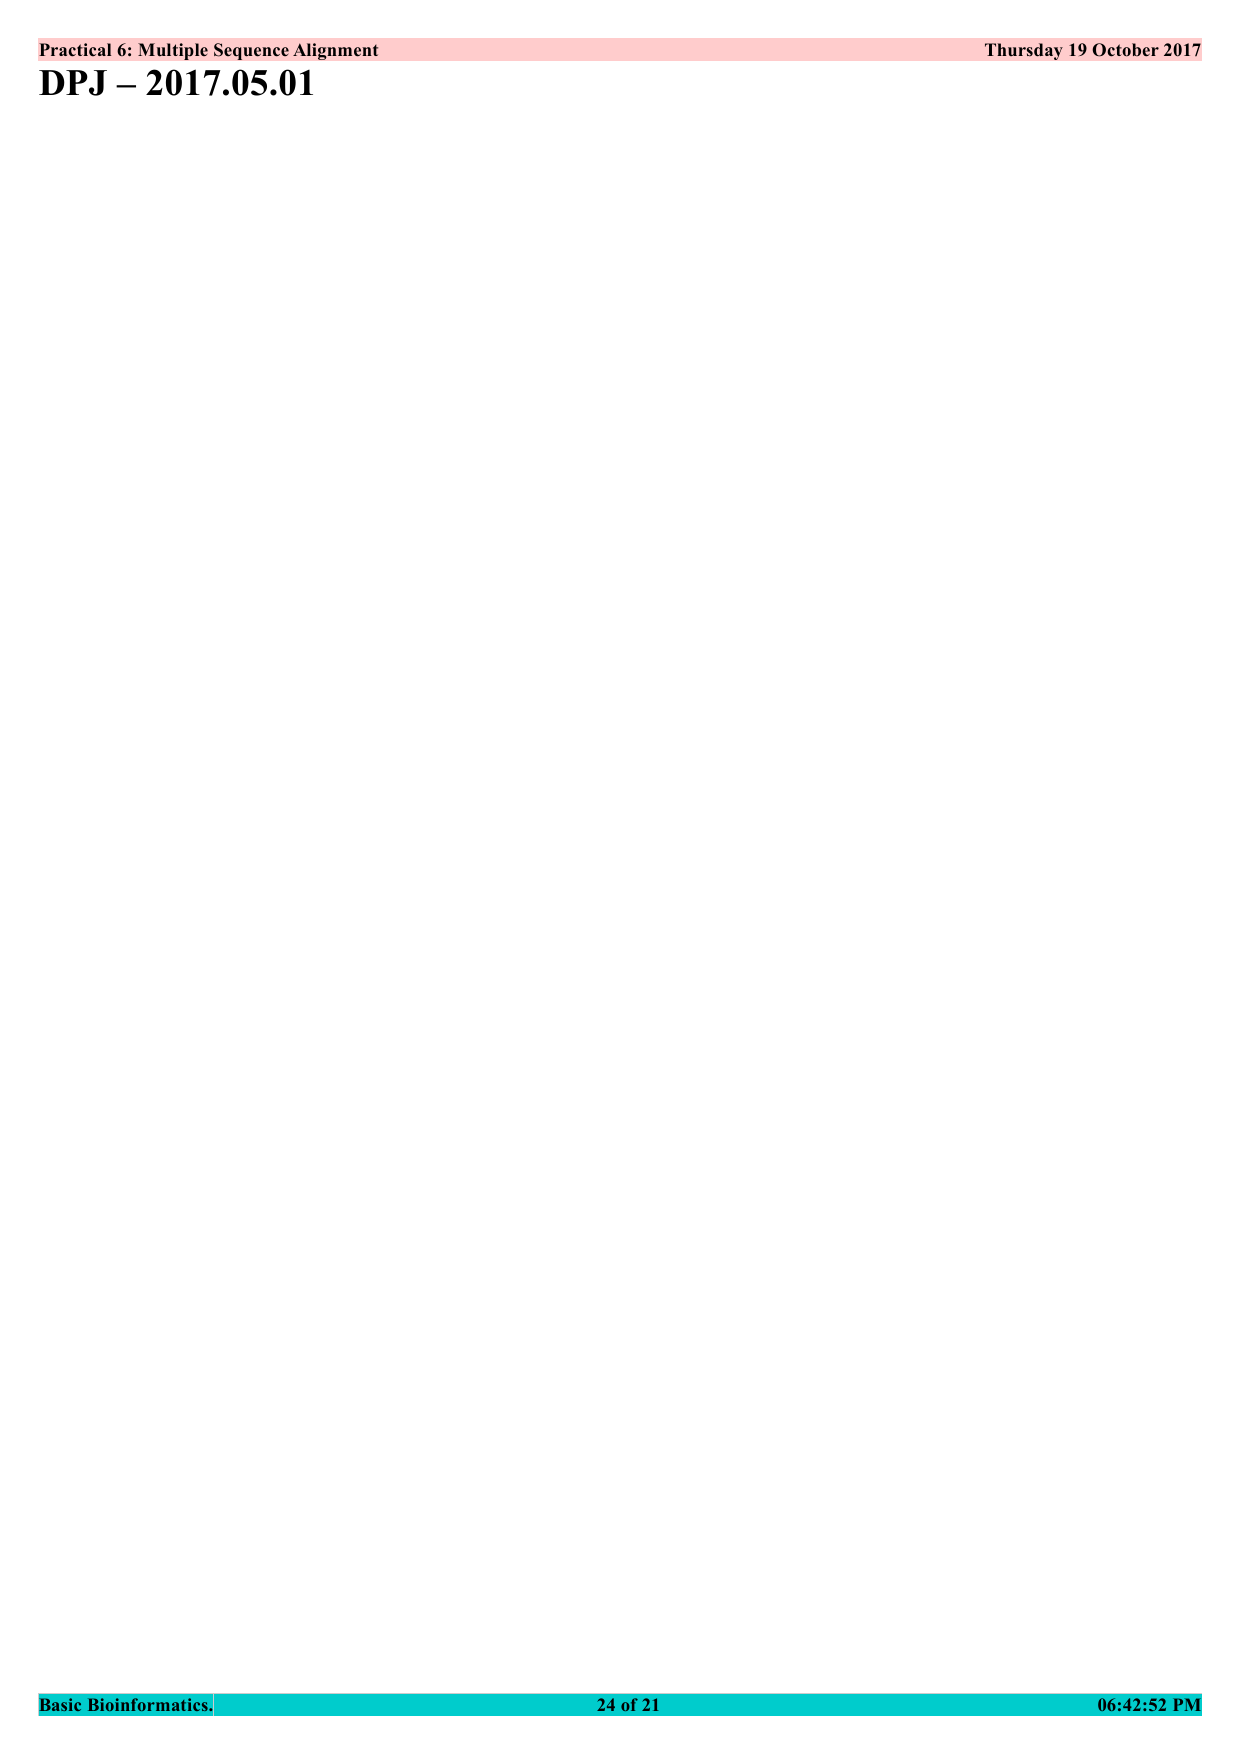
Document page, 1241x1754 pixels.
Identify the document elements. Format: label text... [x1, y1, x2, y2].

text DPJ – 2017.05.01 [38, 61, 1202, 103]
